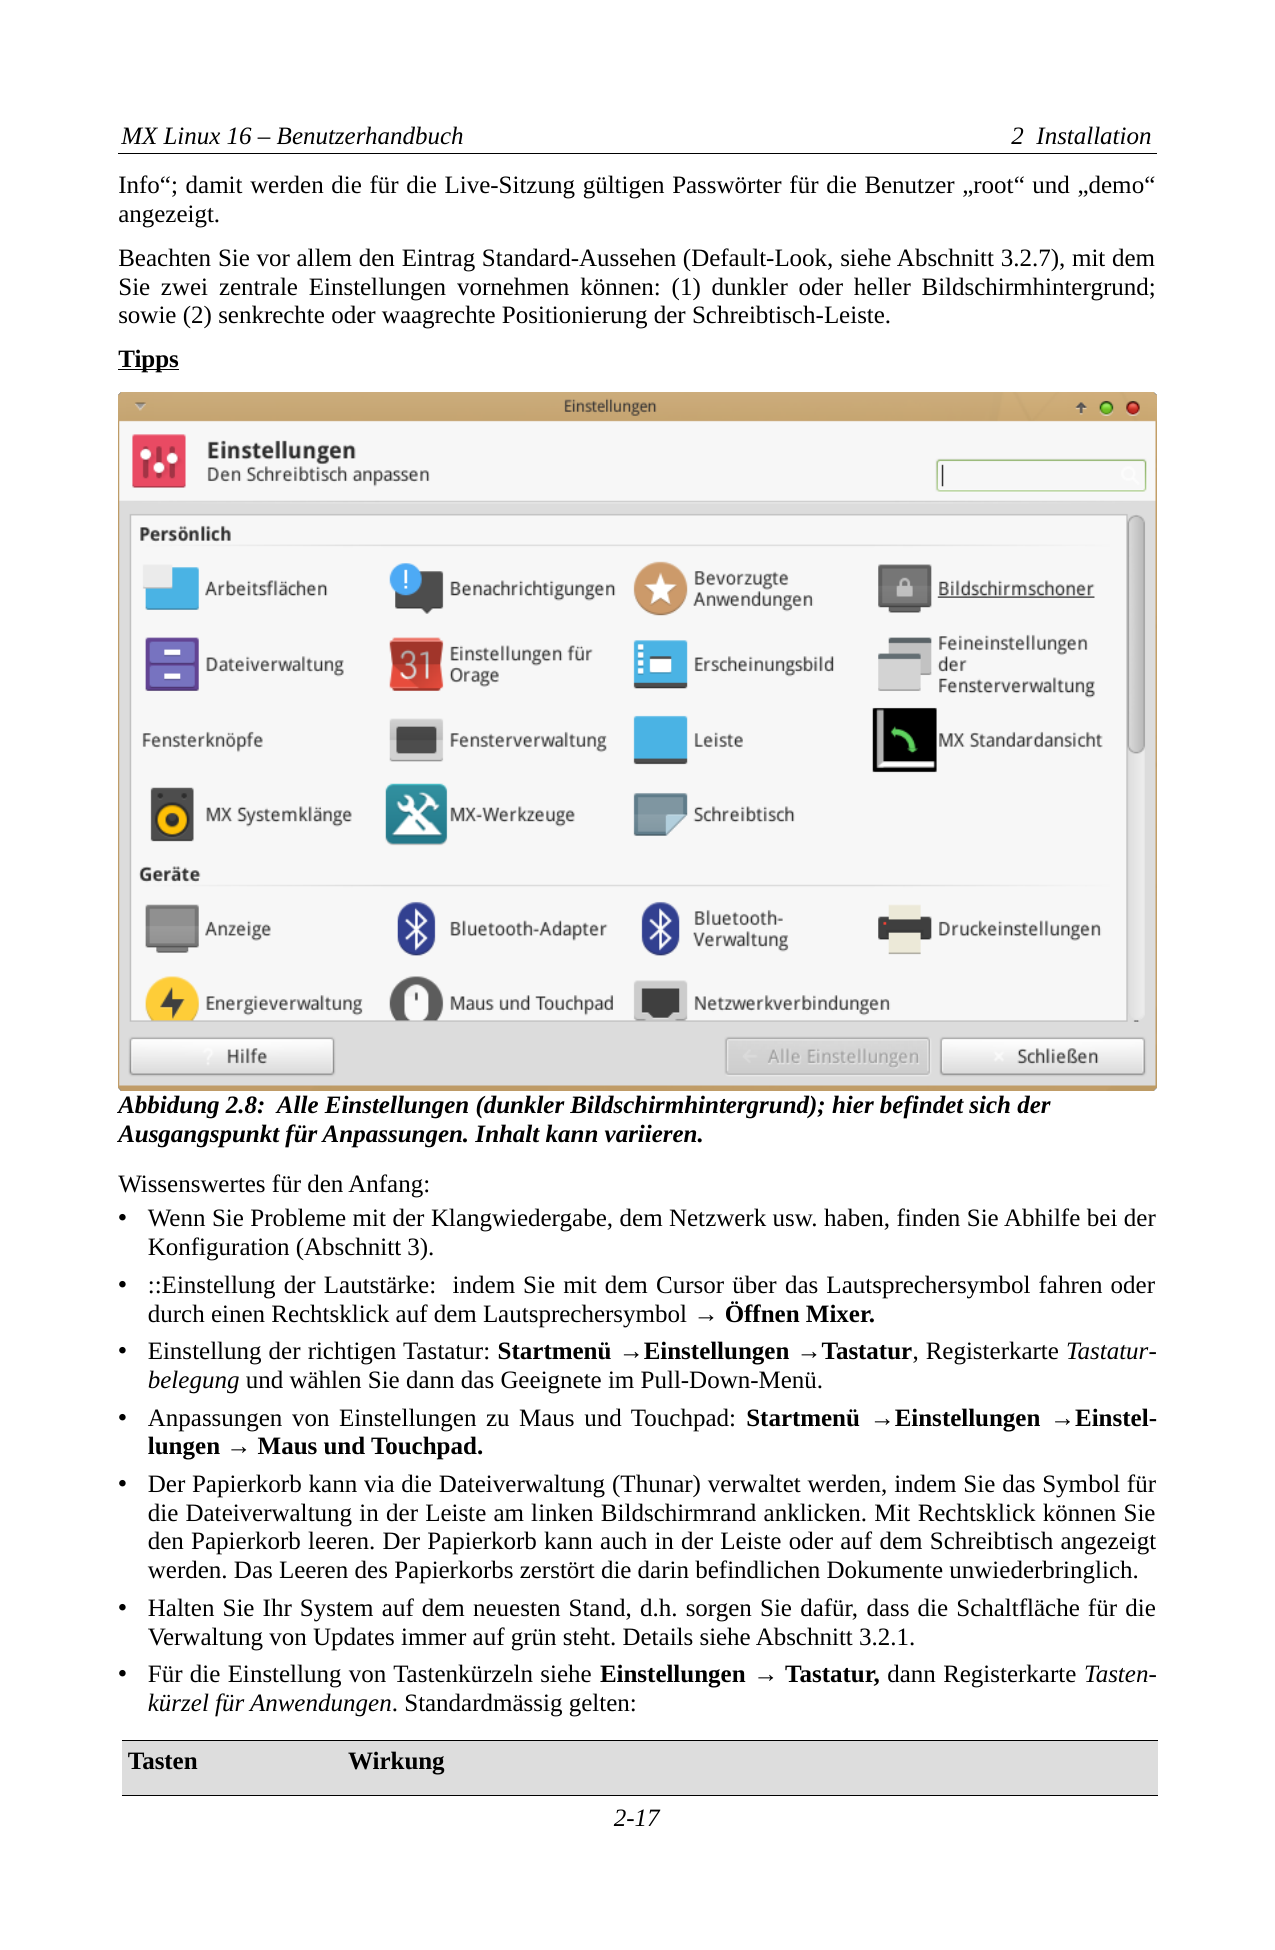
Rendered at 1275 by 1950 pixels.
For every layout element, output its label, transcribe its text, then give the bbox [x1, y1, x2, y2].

text Beachten Sie vor allem den Eintrag Standard-Aussehen (Default-Look, siehe Abschnitt 3.2.7), mit dem Sie zwei zentrale Einstellungen vornehmen können: (1) dunkler oder heller Bildschirmhintergrund; sowie (2) senkrechte oder waagrechte Positionierung der Schreibtisch-Leiste. [118, 243, 1157, 329]
table_header Wirkung [342, 1741, 1158, 1795]
table_header Tasten [122, 1741, 342, 1795]
text Abbidung 2.8: Alle Einstellungen (dunkler Bildschirmhintergrund); hier befindet sich der Ausgangspunkt für Anpassungen. Inhalt kann variieren. [118, 1091, 1157, 1148]
text Info“; damit werden die für die Live-Sitzung gültigen Passwörter für die Benutzer „root“ und „demo“ angezeigt. [118, 171, 1157, 228]
text Wissenswertes für den Anfang: [118, 1169, 1157, 1198]
list Für die Einstellung von Tastenkürzeln siehe Einstellungen → Tastatur, dann Registerkarte Ta­sten­kürzel für Anwendungen. Standardmässig gelten: [118, 1659, 1157, 1717]
picture [118, 392, 1157, 1091]
list Der Papierkorb kann via die Dateiverwaltung (Thunar) verwaltet werden, indem Sie das Symbol für die Dateiverwaltung in der Leiste am linken Bildschirmrand anklicken. Mit Rechtsklick können Sie den Papierkorb leeren. Der Papierkorb kann auch in der Leiste oder auf dem Schreibtisch angezeigt werden. Das Leeren des Papierkorbs zerstört die darin befindlichen Dokumente unwiederbringlich. [118, 1469, 1157, 1584]
list Einstellung der richtigen Tastatur: Startmenü →Einstellungen →Tastatur, Registerkarte Tastatur­be­le­gung und wählen Sie dann das Geeignete im Pull-Down-Menü. [118, 1336, 1157, 1394]
list Halten Sie Ihr System auf dem neuesten Stand, d.h. sorgen Sie dafür, dass die Schaltfläche für die Verwaltung von Updates immer auf grün steht. Details siehe Abschnitt 3.2.1. [118, 1593, 1157, 1650]
text Tipps [118, 344, 1157, 373]
list Anpassungen von Einstellungen zu Maus und Touchpad: Startmenü →Einstellungen →Ein­stel­lun­gen → Maus und Touchpad. [118, 1403, 1157, 1460]
list ::Einstellung der Lautstärke: indem Sie mit dem Cursor über das Lautsprechersymbol fahren oder durch einen Rechtsklick auf dem Lautsprechersymbol → Öffnen Mixer. [118, 1270, 1157, 1327]
list Wenn Sie Probleme mit der Klangwiedergabe, dem Netzwerk usw. haben, finden Sie Abhilfe bei der Konfiguration (Abschnitt 3). [118, 1203, 1157, 1261]
